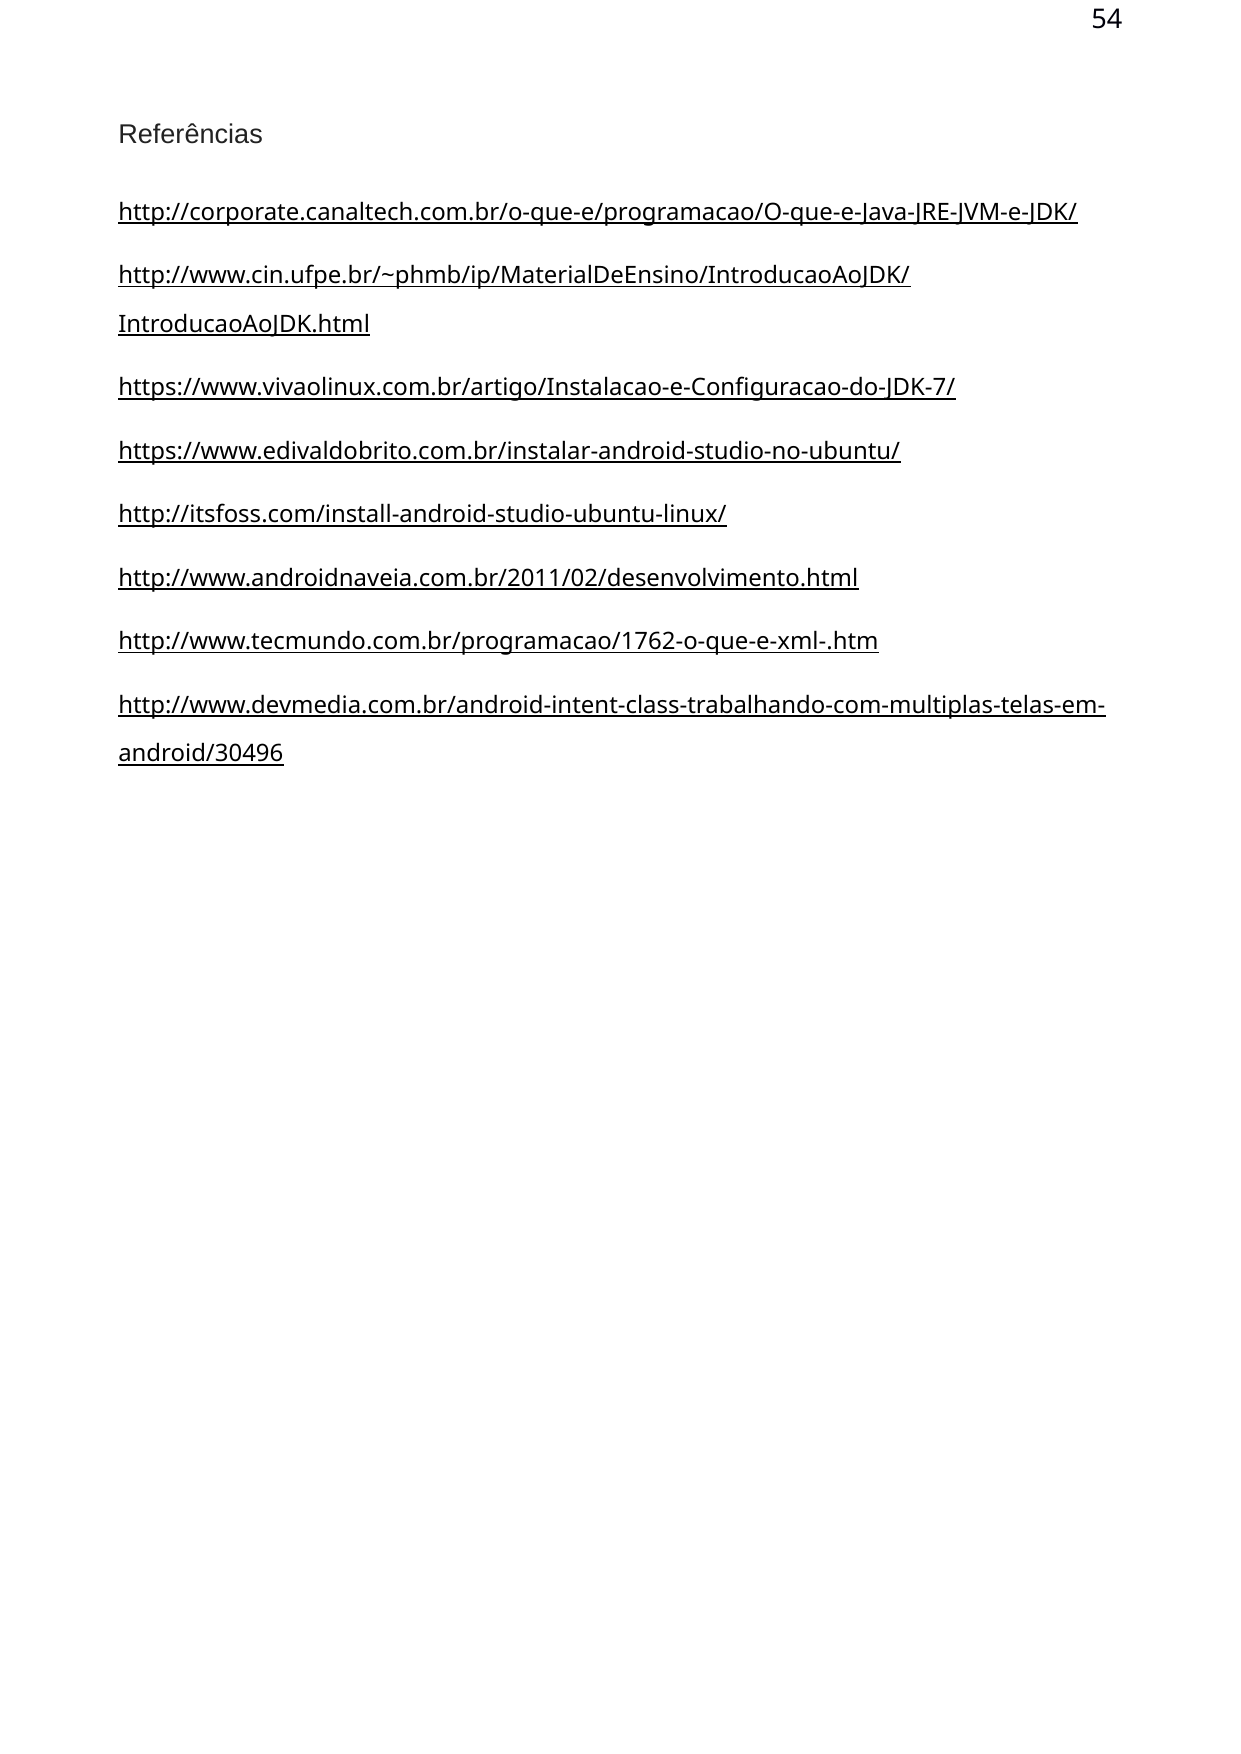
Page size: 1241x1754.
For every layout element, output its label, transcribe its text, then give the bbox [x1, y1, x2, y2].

text http://www.devmedia.com.br/android-intent-class-trabalhando-com-multiplas-telas-em-android/30496 [118, 687, 1122, 769]
text http://www.cin.ufpe.br/~phmb/ip/MaterialDeEnsino/IntroducaoAoJDK/IntroducaoAoJDK.html [118, 258, 1122, 339]
text http://corporate.canaltech.com.br/o-que-e/programacao/O-que-e-Java-JRE-JVM-e-JDK/ [118, 194, 1122, 227]
text https://www.vivaolinux.com.br/artigo/Instalacao-e-Configuracao-do-JDK-7/ [118, 370, 1122, 403]
text http://itsfoss.com/install-android-studio-ubuntu-linux/ [118, 497, 1122, 530]
text https://www.edivaldobrito.com.br/instalar-android-studio-no-ubuntu/ [118, 434, 1122, 466]
text http://www.tecmundo.com.br/programacao/1762-o-que-e-xml-.htm [118, 624, 1122, 657]
text http://www.androidnaveia.com.br/2011/02/desenvolvimento.html [118, 561, 1122, 593]
text Referências [118, 118, 1122, 149]
